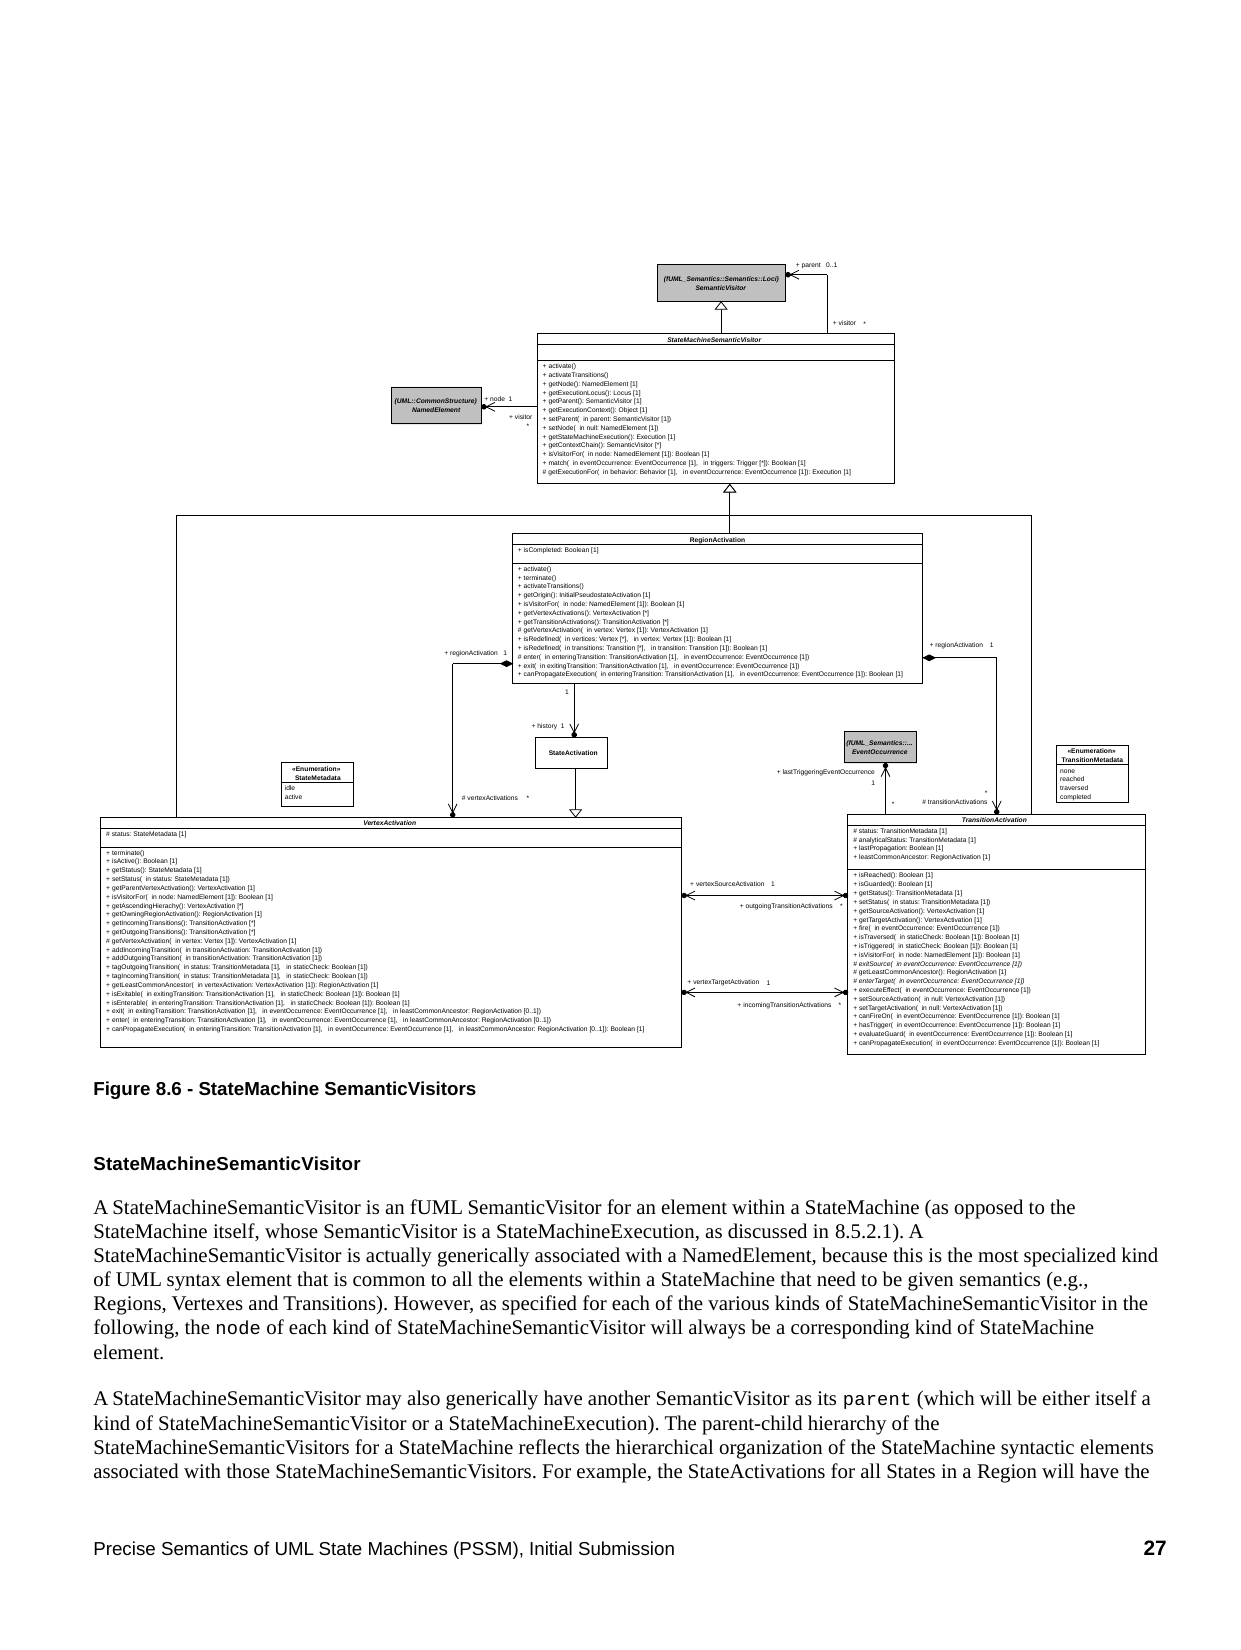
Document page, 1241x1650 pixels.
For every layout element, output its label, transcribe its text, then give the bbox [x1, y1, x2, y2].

text A StateMachineSemanticVisitor may also generically have another SemanticVisitor as its parent (which will be either itself a kind of StateMachineSemanticVisitor or a StateMachineExecution). The parent-child hierarchy of the StateMachineSemanticVisitors for a StateMachine reflects the hierarchical organization of the StateMachine syntactic elements associated with those StateMachineSemanticVisitors. For example, the StateActivations for all States in a Region will have the [93, 1385, 1164, 1483]
text A StateMachineSemanticVisitor is an fUML SemanticVisitor for an element within a StateMachine (as opposed to the StateMachine itself, whose SemanticVisitor is a StateMachineExecution, as discussed in 8.5.2.1). A StateMachineSemanticVisitor is actually generically associated with a NamedElement, because this is the most specialized kind of UML syntax element that is common to all the elements within a StateMachine that need to be given semantics (e.g., Regions, Vertexes and Transitions). However, as specified for each of the various kinds of StateMachineSemanticVisitor in the following, the node of each kind of StateMachineSemanticVisitor will always be a corresponding kind of StateMachine element. [93, 1195, 1164, 1364]
text Figure 8.6 - StateMachine SemanticVisitors [93, 1078, 1164, 1100]
subtitle StateMachineSemanticVisitor [93, 1152, 1164, 1174]
